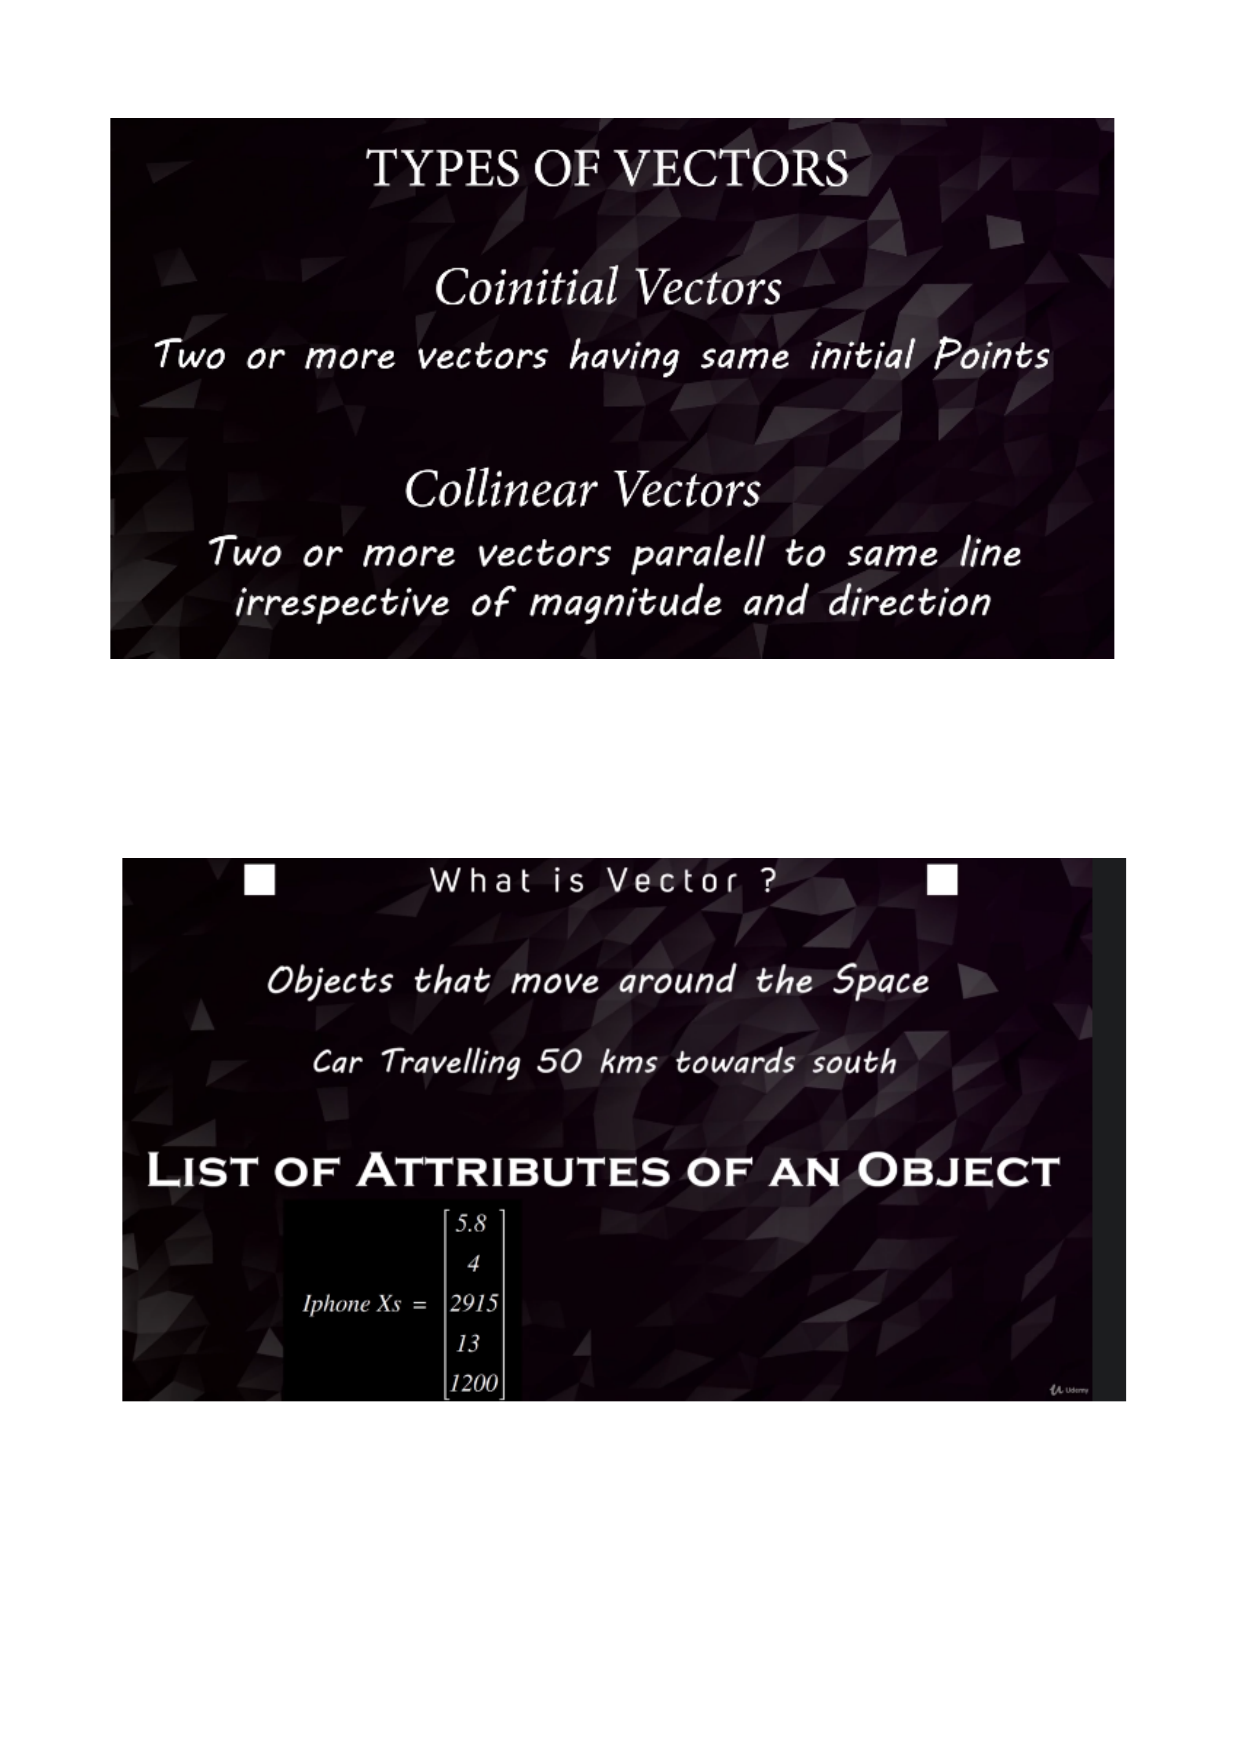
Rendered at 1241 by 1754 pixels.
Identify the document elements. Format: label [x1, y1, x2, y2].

picture [110, 118, 1115, 659]
picture [122, 858, 1127, 1418]
